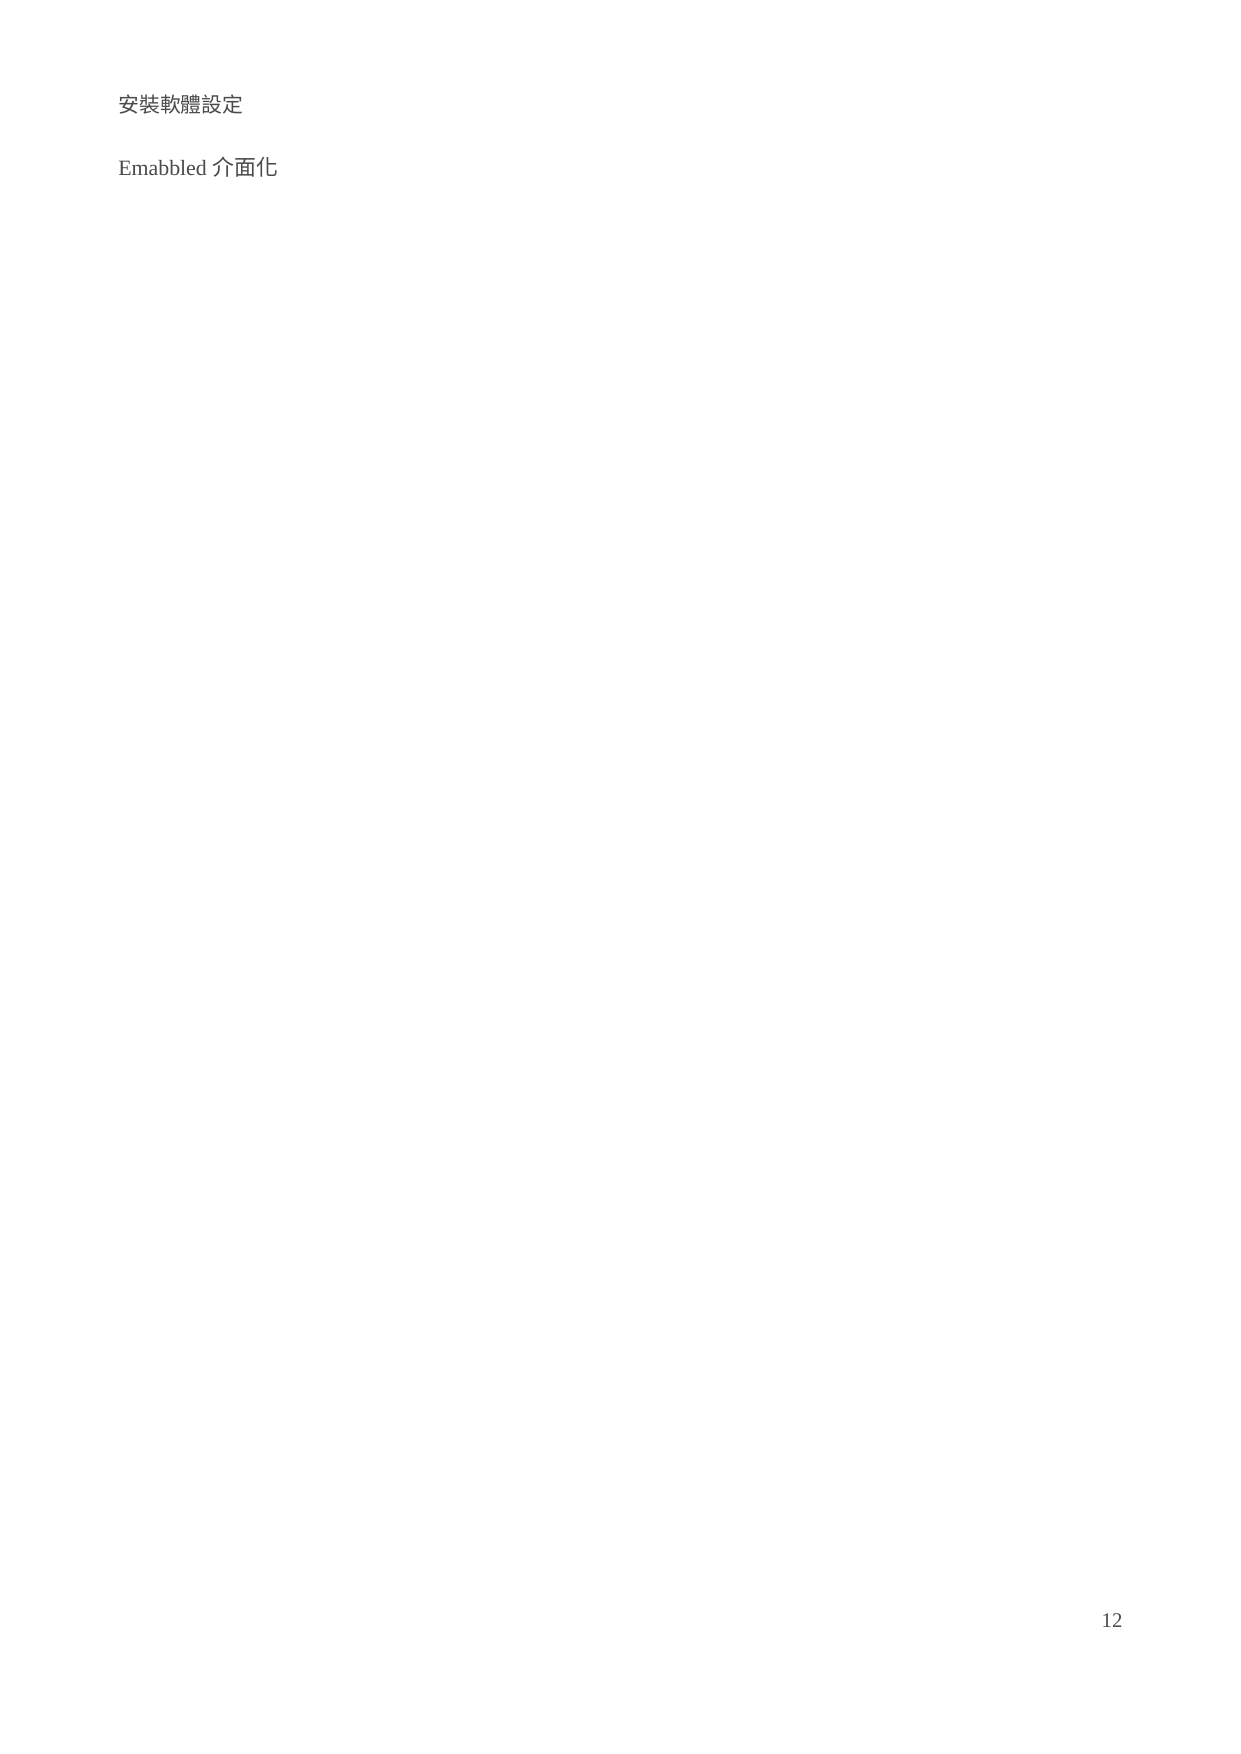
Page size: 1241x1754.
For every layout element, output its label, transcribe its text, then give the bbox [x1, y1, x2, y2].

text Emabbled 介面化 [118, 150, 1122, 182]
